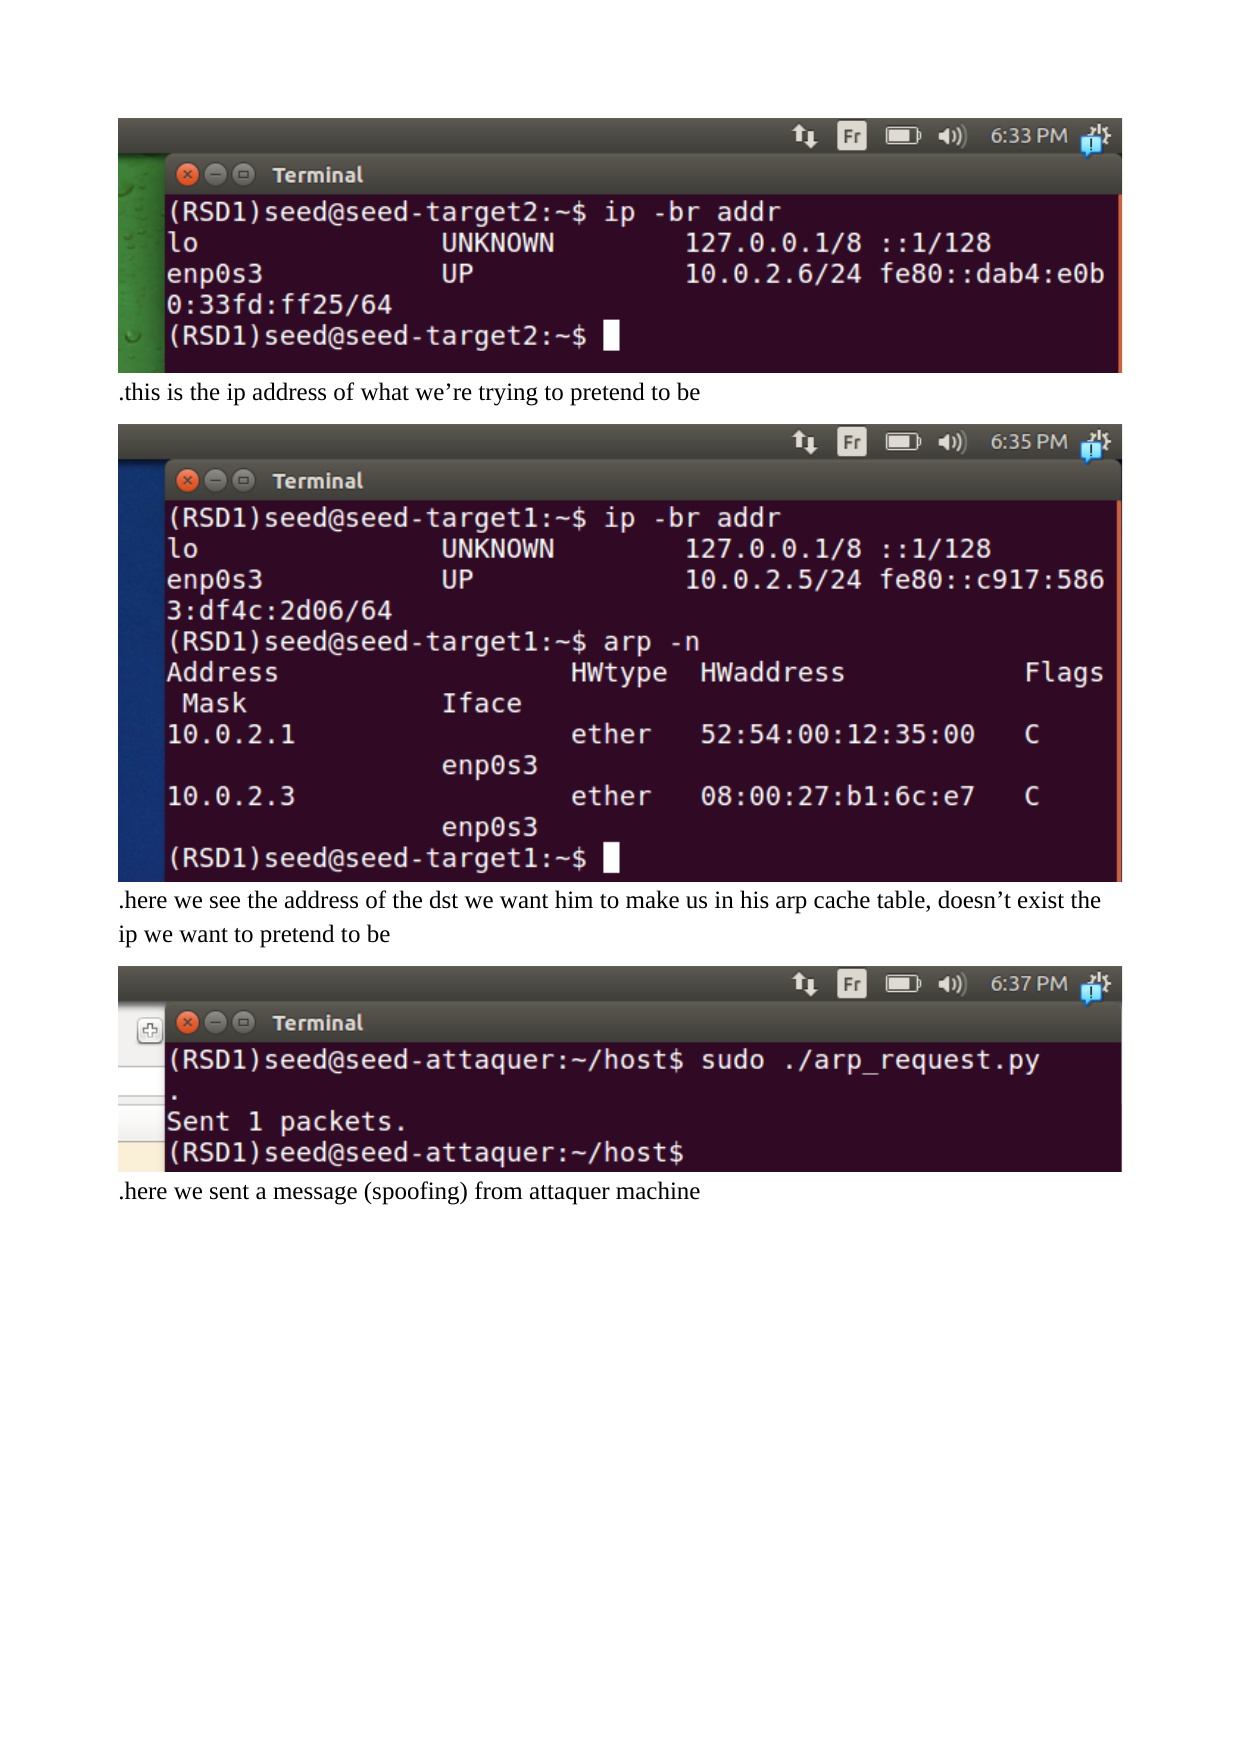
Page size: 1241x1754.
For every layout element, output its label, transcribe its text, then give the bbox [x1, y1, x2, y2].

picture [118, 966, 1123, 1172]
picture [118, 424, 1123, 882]
text .here we sent a message (spoofing) from attaquer machine [118, 1172, 1122, 1205]
text .here we see the address of the dst we want him to make us in his arp cache table, doesn’t exist the ip we want to pretend to be [118, 882, 1122, 947]
text .this is the ip address of what we’re trying to pretend to be [118, 373, 1122, 405]
picture [118, 118, 1123, 373]
